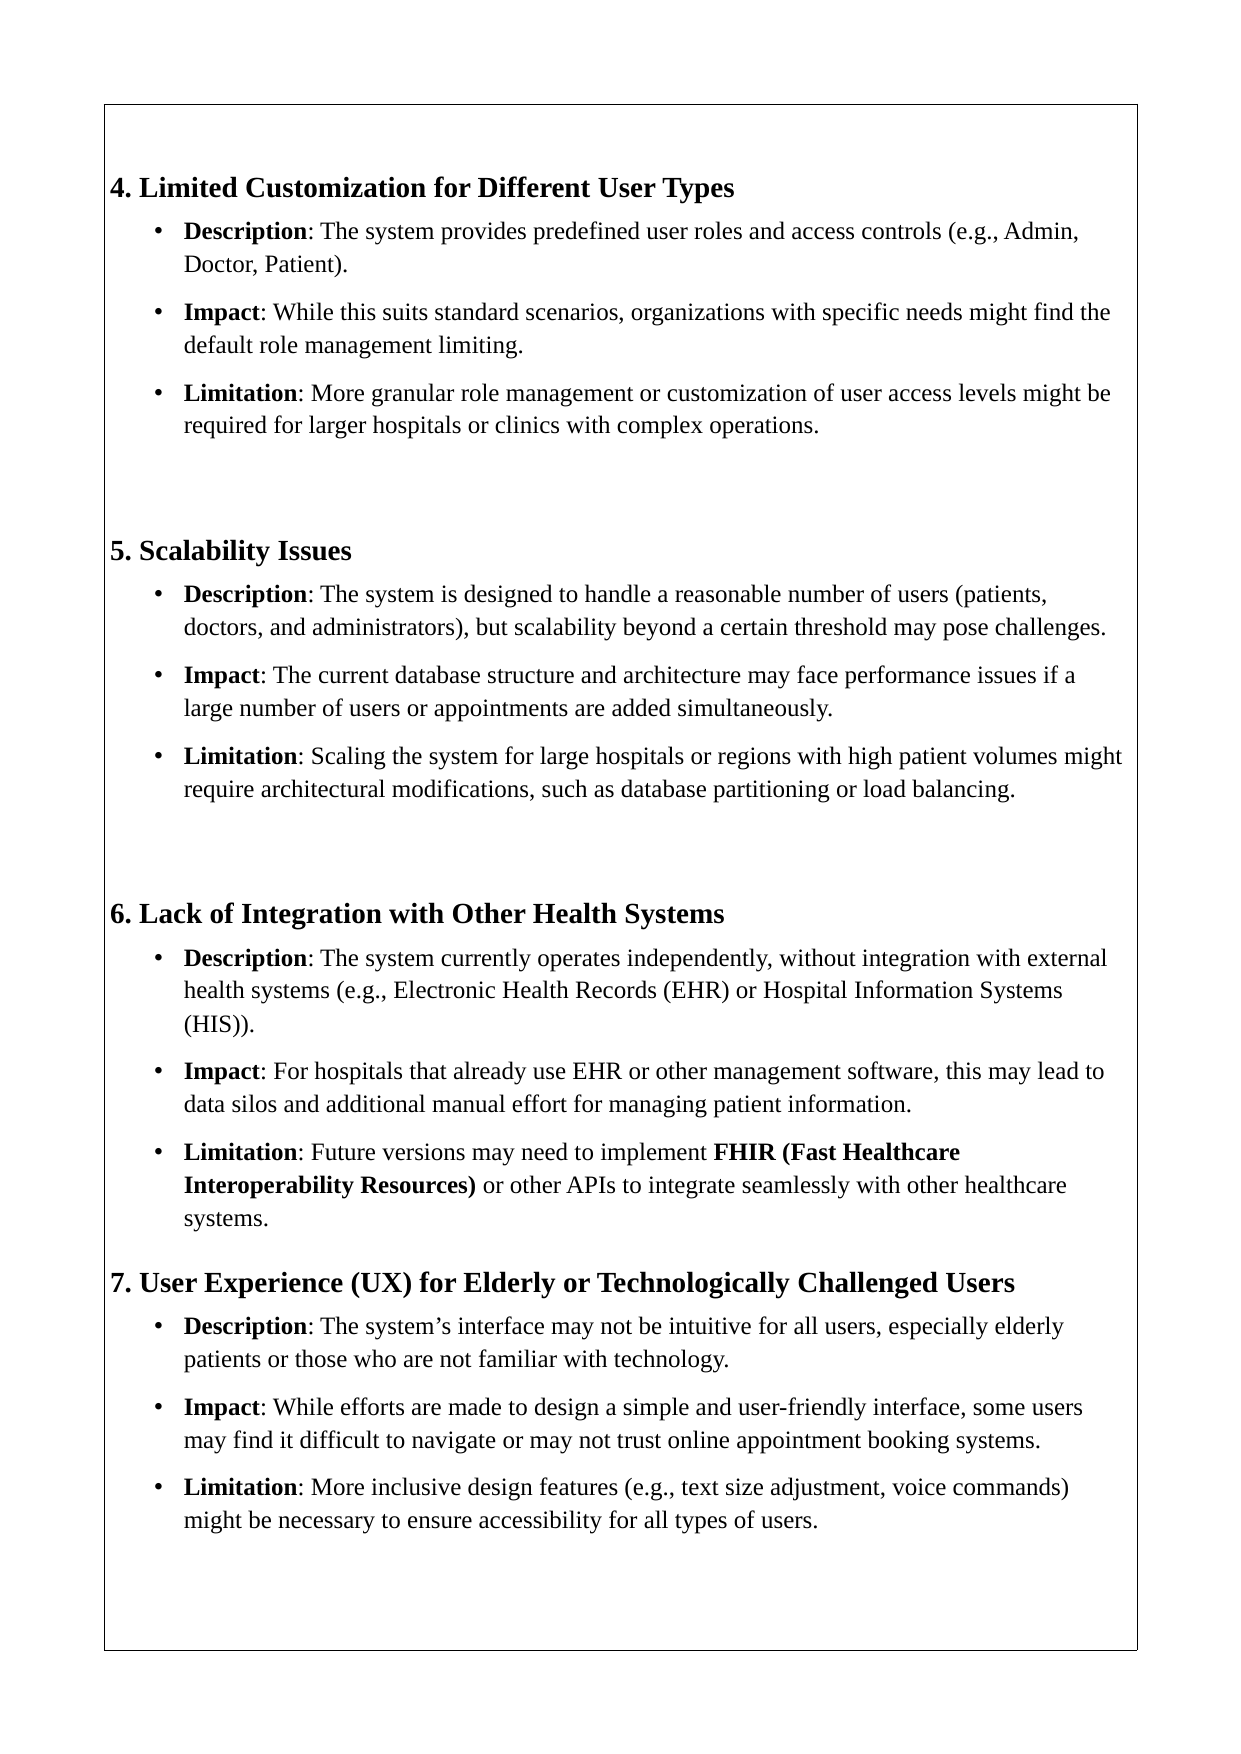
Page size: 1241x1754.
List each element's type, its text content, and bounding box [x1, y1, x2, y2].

list Impact: The current database structure and architecture may face performance issues if a large number of users or appointments are added simultaneously. [154, 660, 1131, 722]
list Impact: While efforts are made to design a simple and user-friendly interface, some users may find it difficult to navigate or may not trust online appointment booking systems. [154, 1392, 1131, 1453]
list Description: The system provides predefined user roles and access controls (e.g., Admin, Doctor, Patient). [154, 216, 1131, 278]
subtitle 4. Limited Customization for Different User Types [110, 170, 1131, 204]
subtitle 5. Scalability Issues [110, 533, 1131, 567]
subtitle 6. Lack of Integration with Other Health Systems [110, 897, 1131, 930]
list Description: The system’s interface may not be intuitive for all users, especially elderly patients or those who are not familiar with technology. [154, 1311, 1131, 1373]
list Description: The system currently operates independently, without integration with external health systems (e.g., Electronic Health Records (EHR) or Hospital Information Systems (HIS)). [154, 943, 1131, 1037]
list Impact: While this suits standard scenarios, organizations with specific needs might find the default role management limiting. [154, 297, 1131, 359]
list Limitation: Future versions may need to implement FHIR (Fast Healthcare Interoperability Resources) or other APIs to integrate seamlessly with other healthcare systems. [154, 1137, 1131, 1232]
list Limitation: More inclusive design features (e.g., text size adjustment, voice commands) might be necessary to ensure accessibility for all types of users. [154, 1472, 1131, 1534]
list Description: The system is designed to handle a reasonable number of users (patients, doctors, and administrators), but scalability beyond a certain threshold may pose challenges. [154, 579, 1131, 641]
list Impact: For hospitals that already use EHR or other management software, this may lead to data silos and additional manual effort for managing patient information. [154, 1056, 1131, 1118]
list Limitation: More granular role management or customization of user access levels might be required for larger hospitals or clinics with complex operations. [154, 378, 1131, 439]
subtitle 7. User Experience (UX) for Elderly or Technologically Challenged Users [110, 1265, 1131, 1299]
list Limitation: Scaling the system for large hospitals or regions with high patient volumes might require architectural modifications, such as database partitioning or load balancing. [154, 741, 1131, 802]
